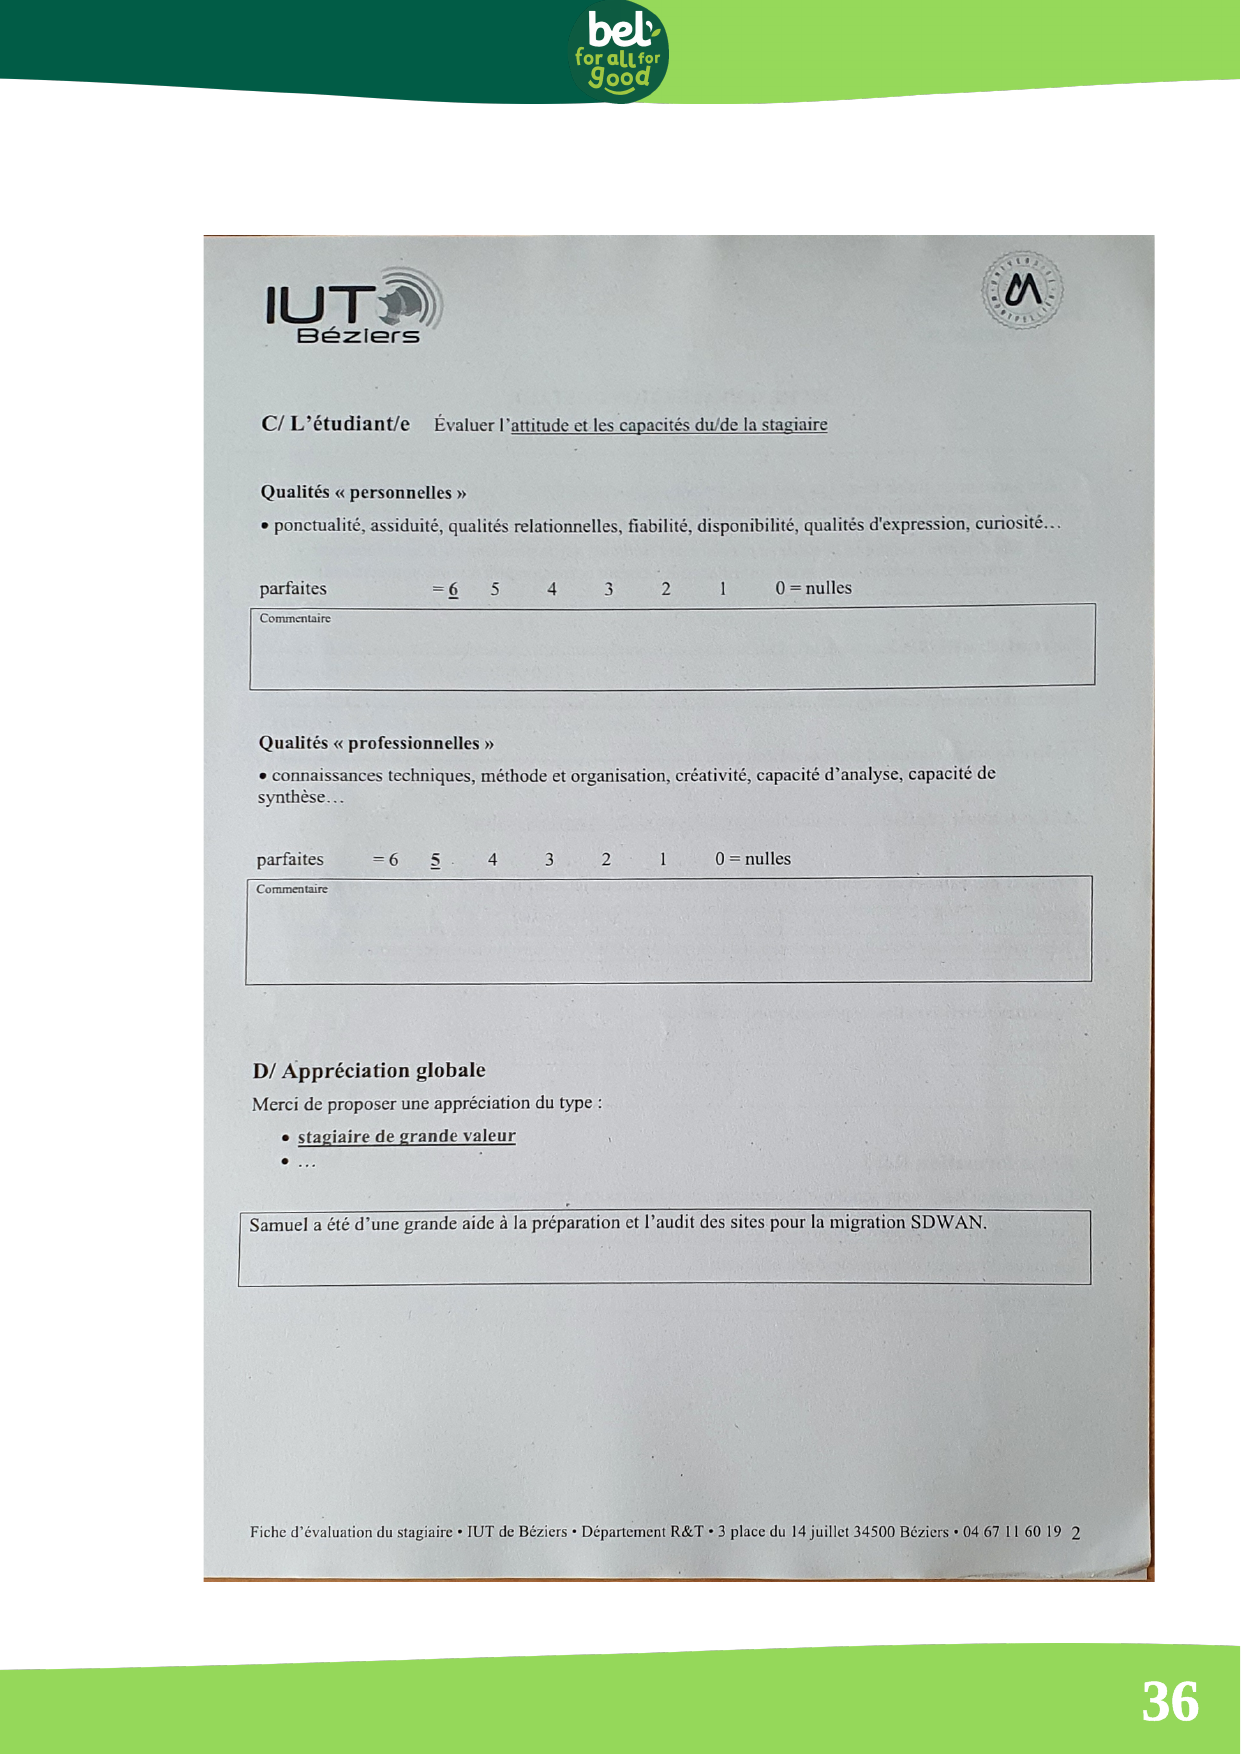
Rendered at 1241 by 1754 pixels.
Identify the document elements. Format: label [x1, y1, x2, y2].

picture [0, 1643, 1241, 1754]
picture [203, 235, 1155, 1582]
picture [0, 0, 1240, 104]
